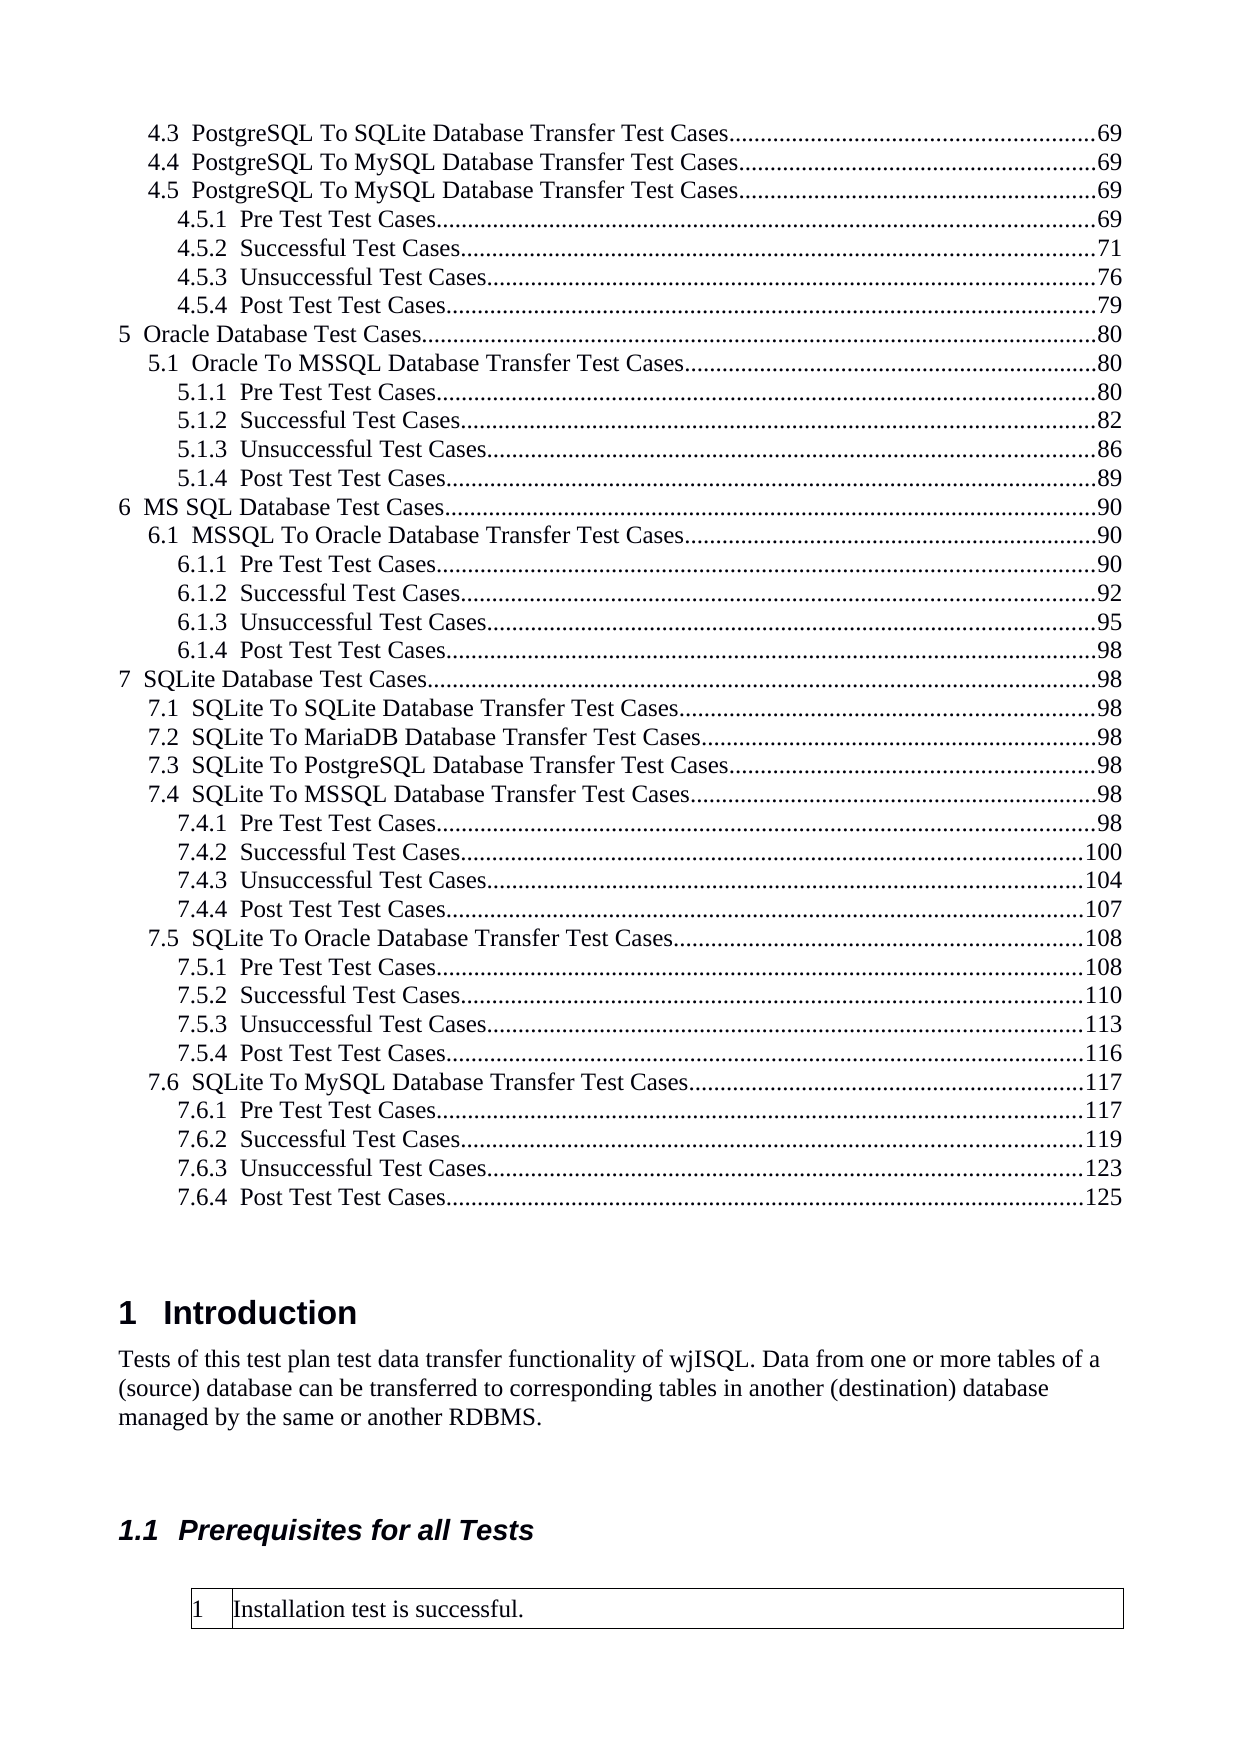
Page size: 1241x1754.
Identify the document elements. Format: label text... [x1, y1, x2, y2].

text 6.1.3 Unsuccessful Test Cases 95 [177, 607, 1122, 636]
text 5.1.2 Successful Test Cases 82 [177, 406, 1122, 434]
text 4.5.4 Post Test Test Cases 79 [177, 291, 1122, 319]
text 5.1.1 Pre Test Test Cases 80 [177, 377, 1122, 406]
text 7.5.2 Successful Test Cases 110 [177, 981, 1122, 1009]
text 7.1 SQLite To SQLite Database Transfer Test Cases 98 [148, 693, 1122, 722]
text 7.6.4 Post Test Test Cases 125 [177, 1182, 1122, 1211]
text 6.1 MSSQL To Oracle Database Transfer Test Cases 90 [148, 521, 1122, 549]
text 6.1.2 Successful Test Cases 92 [177, 578, 1122, 607]
text 7.5.4 Post Test Test Cases 116 [177, 1038, 1122, 1067]
text 7.5.3 Unsuccessful Test Cases 113 [177, 1009, 1122, 1038]
text 7.6.2 Successful Test Cases 119 [177, 1124, 1122, 1153]
text 7.5.1 Pre Test Test Cases 108 [177, 952, 1122, 981]
text 4.5.3 Unsuccessful Test Cases 76 [177, 262, 1122, 291]
text 6.1.4 Post Test Test Cases 98 [177, 636, 1122, 664]
text 4.5 PostgreSQL To MySQL Database Transfer Test Cases 69 [148, 176, 1122, 204]
text 5 Oracle Database Test Cases 80 [118, 319, 1122, 348]
text 4.5.2 Successful Test Cases 71 [177, 233, 1122, 262]
text 7.4.3 Unsuccessful Test Cases 104 [177, 866, 1122, 894]
text 7.3 SQLite To PostgreSQL Database Transfer Test Cases 98 [148, 751, 1122, 779]
text Tests of this test plan test data transfer functionality of wjISQL. Data from one or more tables of a (source) database can be transferred to corresponding tables in another (destination) database managed by the same or another RDBMS. [118, 1344, 1122, 1430]
text 7.4 SQLite To MSSQL Database Transfer Test Cases 98 [148, 779, 1122, 808]
text 7.6 SQLite To MySQL Database Transfer Test Cases 117 [148, 1067, 1122, 1096]
text 7 SQLite Database Test Cases 98 [118, 664, 1122, 693]
text 4.4 PostgreSQL To MySQL Database Transfer Test Cases 69 [148, 147, 1122, 176]
table_header Installation test is successful. [233, 1589, 1123, 1628]
text 7.6.3 Unsuccessful Test Cases 123 [177, 1153, 1122, 1182]
text 7.4.4 Post Test Test Cases 107 [177, 894, 1122, 923]
text 5.1.3 Unsuccessful Test Cases 86 [177, 434, 1122, 463]
text 4.5.1 Pre Test Test Cases 69 [177, 204, 1122, 233]
text 5.1.4 Post Test Test Cases 89 [177, 463, 1122, 492]
text 7.4.1 Pre Test Test Cases 98 [177, 808, 1122, 837]
text 7.2 SQLite To MariaDB Database Transfer Test Cases 98 [148, 722, 1122, 751]
text 4.3 PostgreSQL To SQLite Database Transfer Test Cases 69 [148, 118, 1122, 147]
text 7.6.1 Pre Test Test Cases 117 [177, 1096, 1122, 1124]
text 6 MS SQL Database Test Cases 90 [118, 492, 1122, 521]
text 6.1.1 Pre Test Test Cases 90 [177, 549, 1122, 578]
subtitle Prerequisites for all Tests [118, 1513, 1122, 1546]
text 7.5 SQLite To Oracle Database Transfer Test Cases 108 [148, 923, 1122, 952]
table_header 1 [192, 1589, 232, 1628]
text 5.1 Oracle To MSSQL Database Transfer Test Cases 80 [148, 348, 1122, 377]
subtitle Introduction [118, 1293, 1122, 1332]
text 7.4.2 Successful Test Cases 100 [177, 837, 1122, 866]
